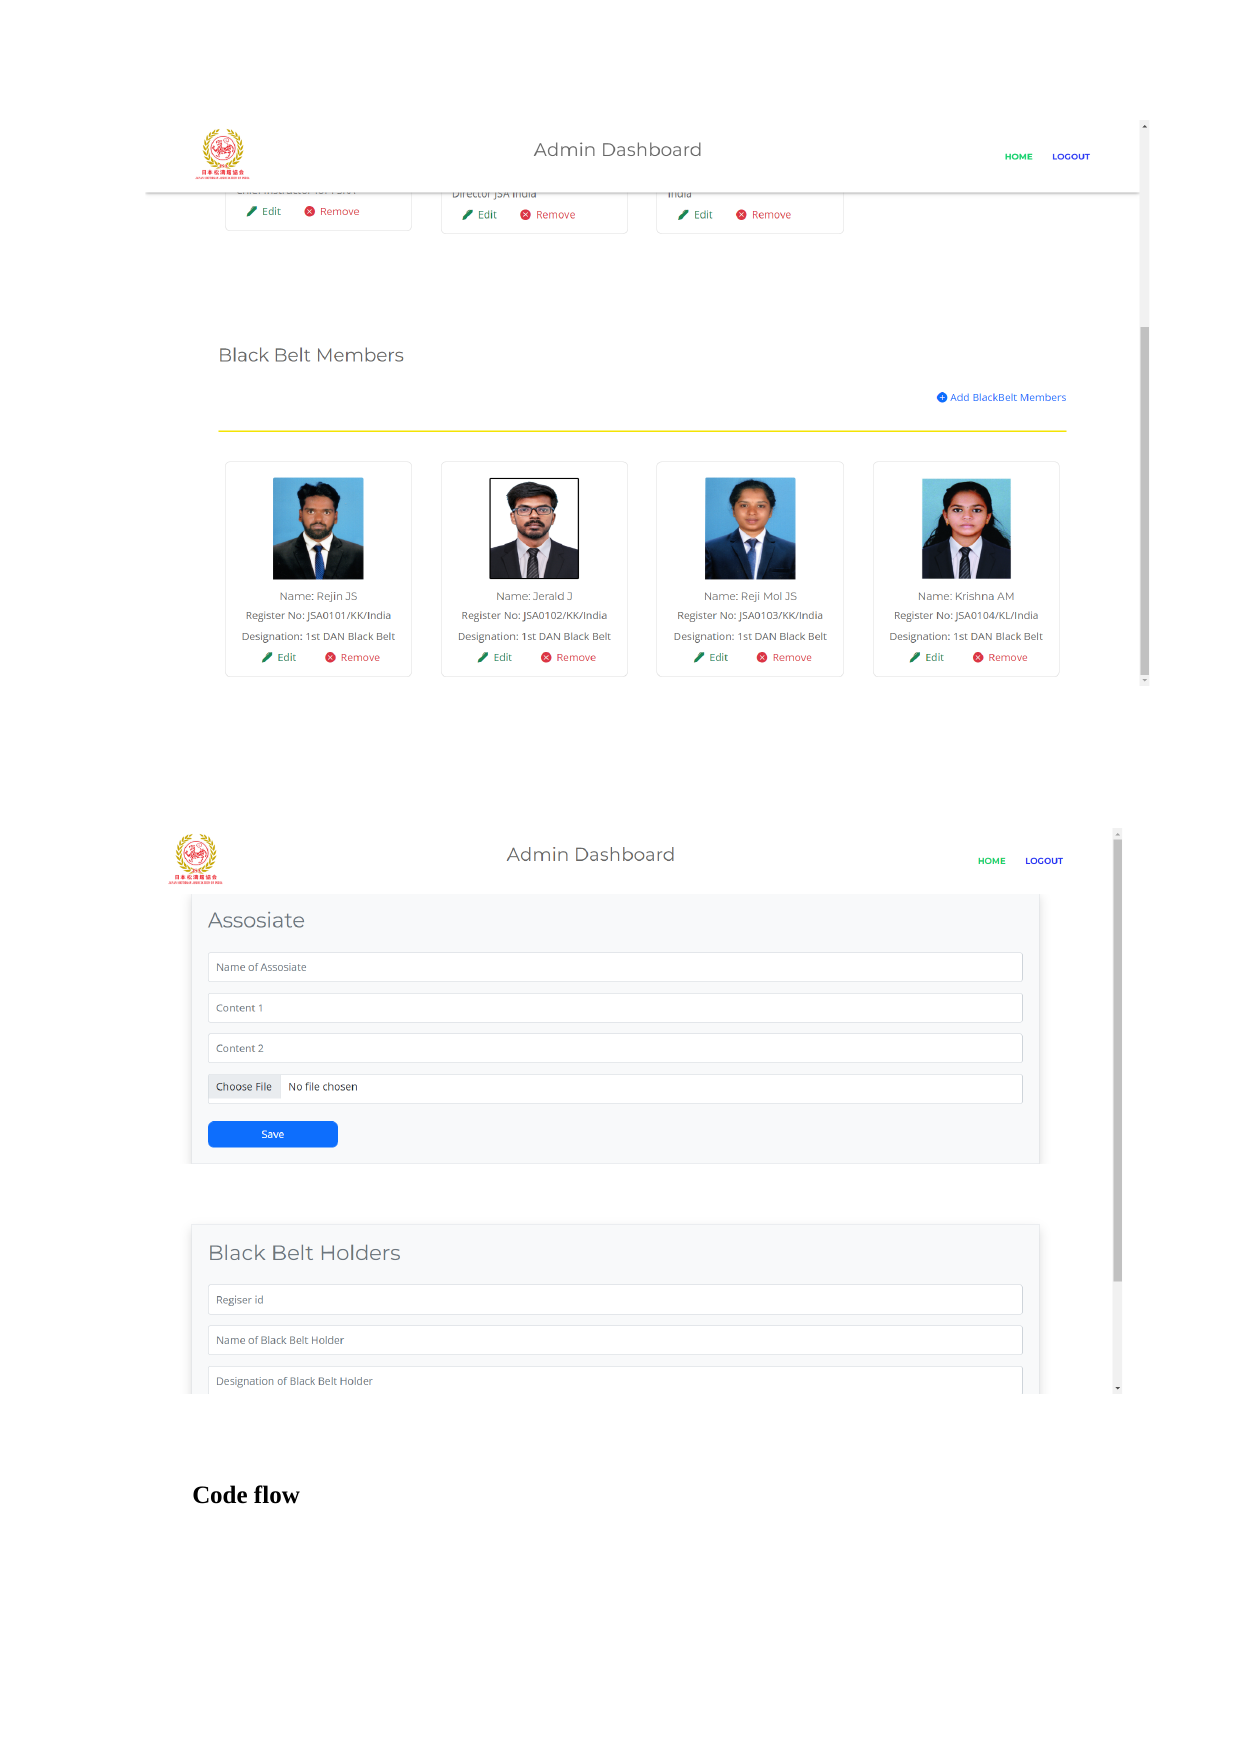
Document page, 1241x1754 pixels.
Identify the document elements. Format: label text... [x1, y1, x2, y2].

picture [118, 828, 1123, 1394]
text Code flow [118, 1480, 1122, 1508]
picture [145, 120, 1150, 686]
